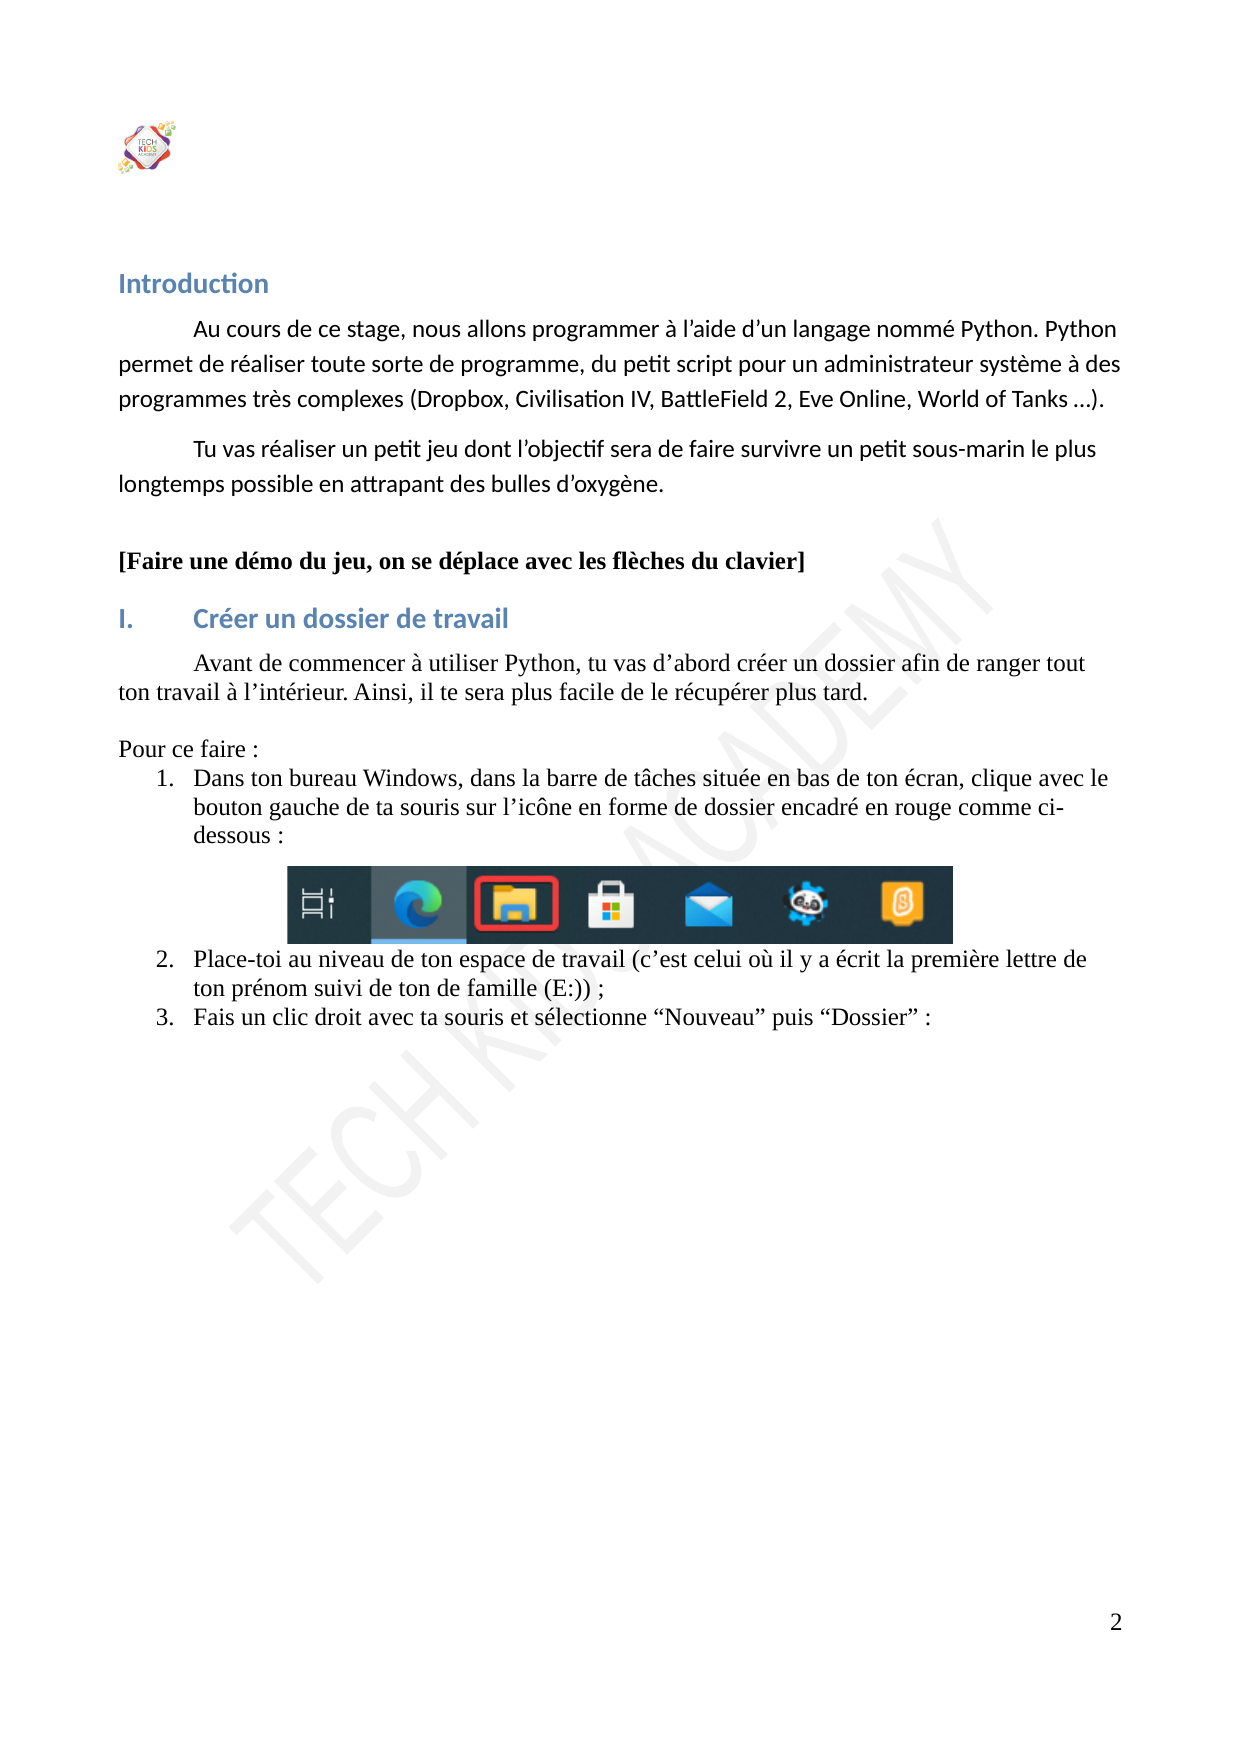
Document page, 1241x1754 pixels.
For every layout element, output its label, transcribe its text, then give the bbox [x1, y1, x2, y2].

list Dans ton bureau Windows, dans la barre de tâches située en bas de ton écran, clique avec le bouton gauche de ta souris sur l’icône en forme de dossier encadré en rouge comme ci-dessous : [156, 763, 1122, 849]
subtitle Introduction [118, 265, 1122, 301]
list Fais un clic droit avec ta souris et sélectionne “Nouveau” puis “Dossier” : [156, 1002, 474, 1030]
text Avant de commencer à utiliser Python, tu vas d’abord créer un dossier afin de ranger tout ton travail à l’intérieur. Ainsi, il te sera plus facile de le récupérer plus tard. [118, 648, 846, 706]
list Place-toi au niveau de ton espace de travail (c’est celui où il y a écrit la première lettre de ton prénom suivi de ton de famille (E:)) ; [570, 944, 1122, 1002]
text [732, 734, 804, 763]
list Place-toi au niveau de ton espace de travail (c’est celui où il y a écrit la première lettre de ton prénom suivi de ton de famille (E:)) ; [156, 944, 546, 1002]
picture [118, 118, 176, 176]
text [951, 546, 1122, 575]
text Tu vas réaliser un petit jeu dont l’objectif sera de faire survivre un petit sous-marin le plus longtemps possible en attrapant des bulles d’oxygène. [118, 433, 1122, 498]
text [791, 734, 836, 763]
text [Faire une démo du jeu, on se déplace avec les flèches du clavier] [118, 546, 951, 575]
text Pour ce faire : [118, 734, 731, 763]
text [840, 734, 1122, 763]
subtitle [924, 600, 1122, 636]
list Fais un clic droit avec ta souris et sélectionne “Nouveau” puis “Dossier” : [478, 1002, 537, 1030]
text Avant de commencer à utiliser Python, tu vas d’abord créer un dossier afin de ranger tout ton travail à l’intérieur. Ainsi, il te sera plus facile de le récupérer plus tard. [814, 648, 1122, 706]
list Fais un clic droit avec ta souris et sélectionne “Nouveau” puis “Dossier” : [525, 1002, 1122, 1030]
subtitle [906, 600, 945, 636]
subtitle Créer un dossier de travail [118, 600, 917, 636]
list Place-toi au niveau de ton espace de travail (c’est celui où il y a écrit la première lettre de ton prénom suivi de ton de famille (E:)) ; [517, 944, 587, 1002]
text Au cours de ce stage, nous allons programmer à l’aide d’un langage nommé Python. Python permet de réaliser toute sorte de programme, du petit script pour un administrateur système à des programmes très complexes (Dropbox, Civilisation IV, BattleField 2, Eve Online, World of Tanks …). [118, 313, 1122, 414]
picture [287, 866, 953, 944]
